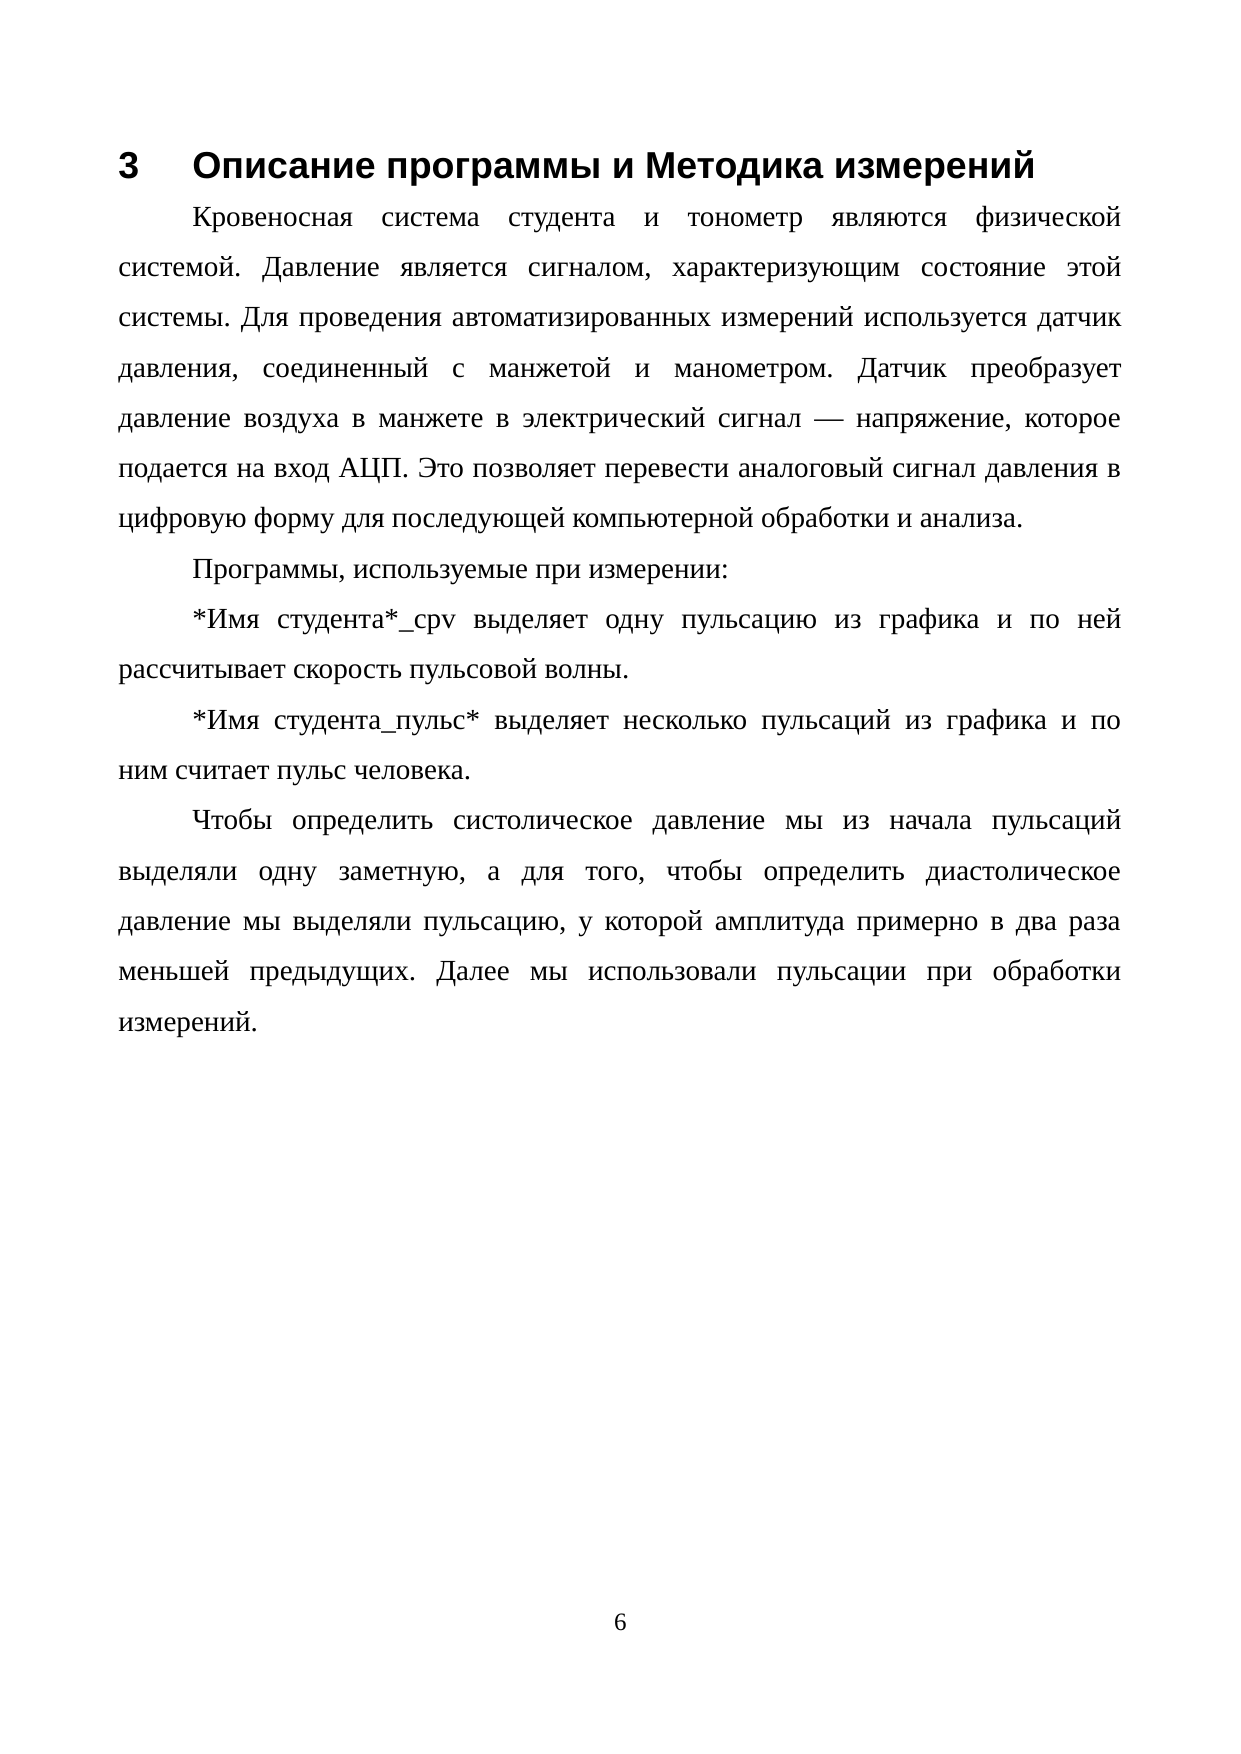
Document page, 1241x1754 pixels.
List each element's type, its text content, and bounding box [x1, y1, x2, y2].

text *Имя студента*_cpv выделяет одну пульсацию из графика и по ней рассчитывает скорость пульсовой волны. [118, 601, 1122, 685]
text Чтобы определить систолическое давление мы из начала пульсаций выделяли одну заметную, а для того, чтобы определить диастолическое давление мы выделяли пульсацию, у которой амплитуда примерно в два раза меньшей предыдущих. Далее мы использовали пульсации при обработки измерений. [118, 802, 1122, 1037]
subtitle Описание программы и Методика измерений [118, 143, 1122, 186]
text *Имя студента_пульс* выделяет несколько пульсаций из графика и по ним считает пульс человека. [118, 702, 1122, 786]
text Кровеносная система студента и тонометр являются физической системой. Давление является сигналом, характеризующим состояние этой системы. Для проведения автоматизированных измерений используется датчик давления, соединенный с манжетой и манометром. Датчик преобразует давление воздуха в манжете в электрический сигнал — напряжение, которое подается на вход АЦП. Это позволяет перевести аналоговый сигнал давления в цифровую форму для последующей компьютерной обработки и анализа. [118, 199, 1122, 534]
text Программы, используемые при измерении: [118, 551, 1122, 584]
